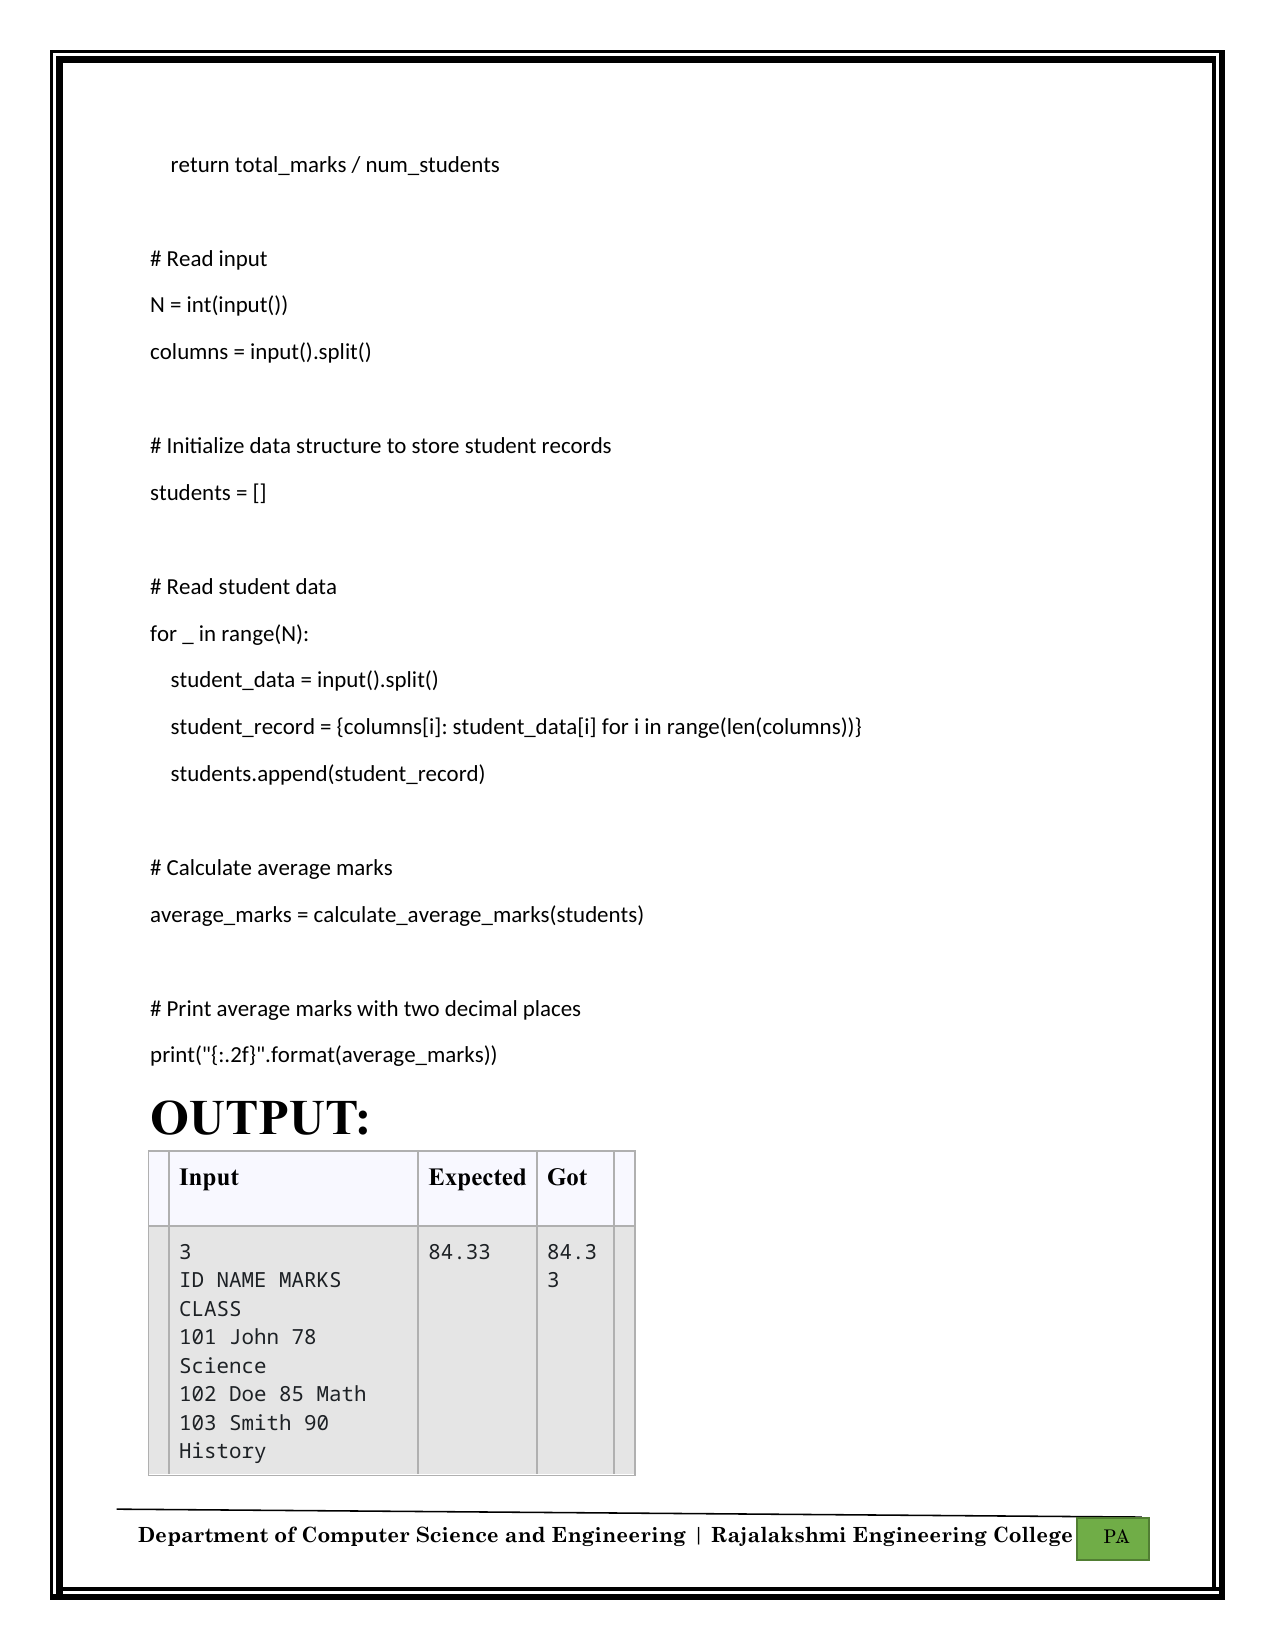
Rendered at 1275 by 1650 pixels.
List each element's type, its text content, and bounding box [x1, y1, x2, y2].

text student_record = {columns[i]: student_data[i] for i in range(len(columns))} [150, 712, 1125, 741]
table_header Input [170, 1152, 417, 1225]
text # Initialize data structure to store student records [150, 431, 1125, 459]
table_cell 3 ID NAME MARKS CLASS 101 John 78 Science 102 Doe 85 Math 103 Smith 90 History [170, 1227, 417, 1474]
subtitle OUTPUT: [150, 1087, 1125, 1145]
text # Read input [150, 244, 1125, 272]
text return total_marks / num_students [150, 150, 1125, 178]
table_header Expected [419, 1152, 536, 1225]
text students.append(student_record) [150, 759, 1125, 787]
table_cell 84.33 [538, 1227, 613, 1474]
table_header [149, 1152, 168, 1225]
table_cell [149, 1227, 168, 1474]
text student_data = input().split() [150, 666, 1125, 694]
table_header Got [538, 1152, 613, 1225]
text students = [] [150, 478, 1125, 506]
text columns = input().split() [150, 337, 1125, 366]
text N = int(input()) [150, 291, 1125, 319]
text average_marks = calculate_average_marks(students) [150, 900, 1125, 928]
table_cell [615, 1227, 634, 1474]
text print("{:.2f}".format(average_marks)) [150, 1041, 1125, 1069]
text # Calculate average marks [150, 853, 1125, 881]
table_header [615, 1152, 634, 1225]
text for _ in range(N): [150, 619, 1125, 647]
text # Read student data [150, 572, 1125, 600]
text # Print average marks with two decimal places [150, 994, 1125, 1022]
table_cell 84.33 [419, 1227, 536, 1474]
